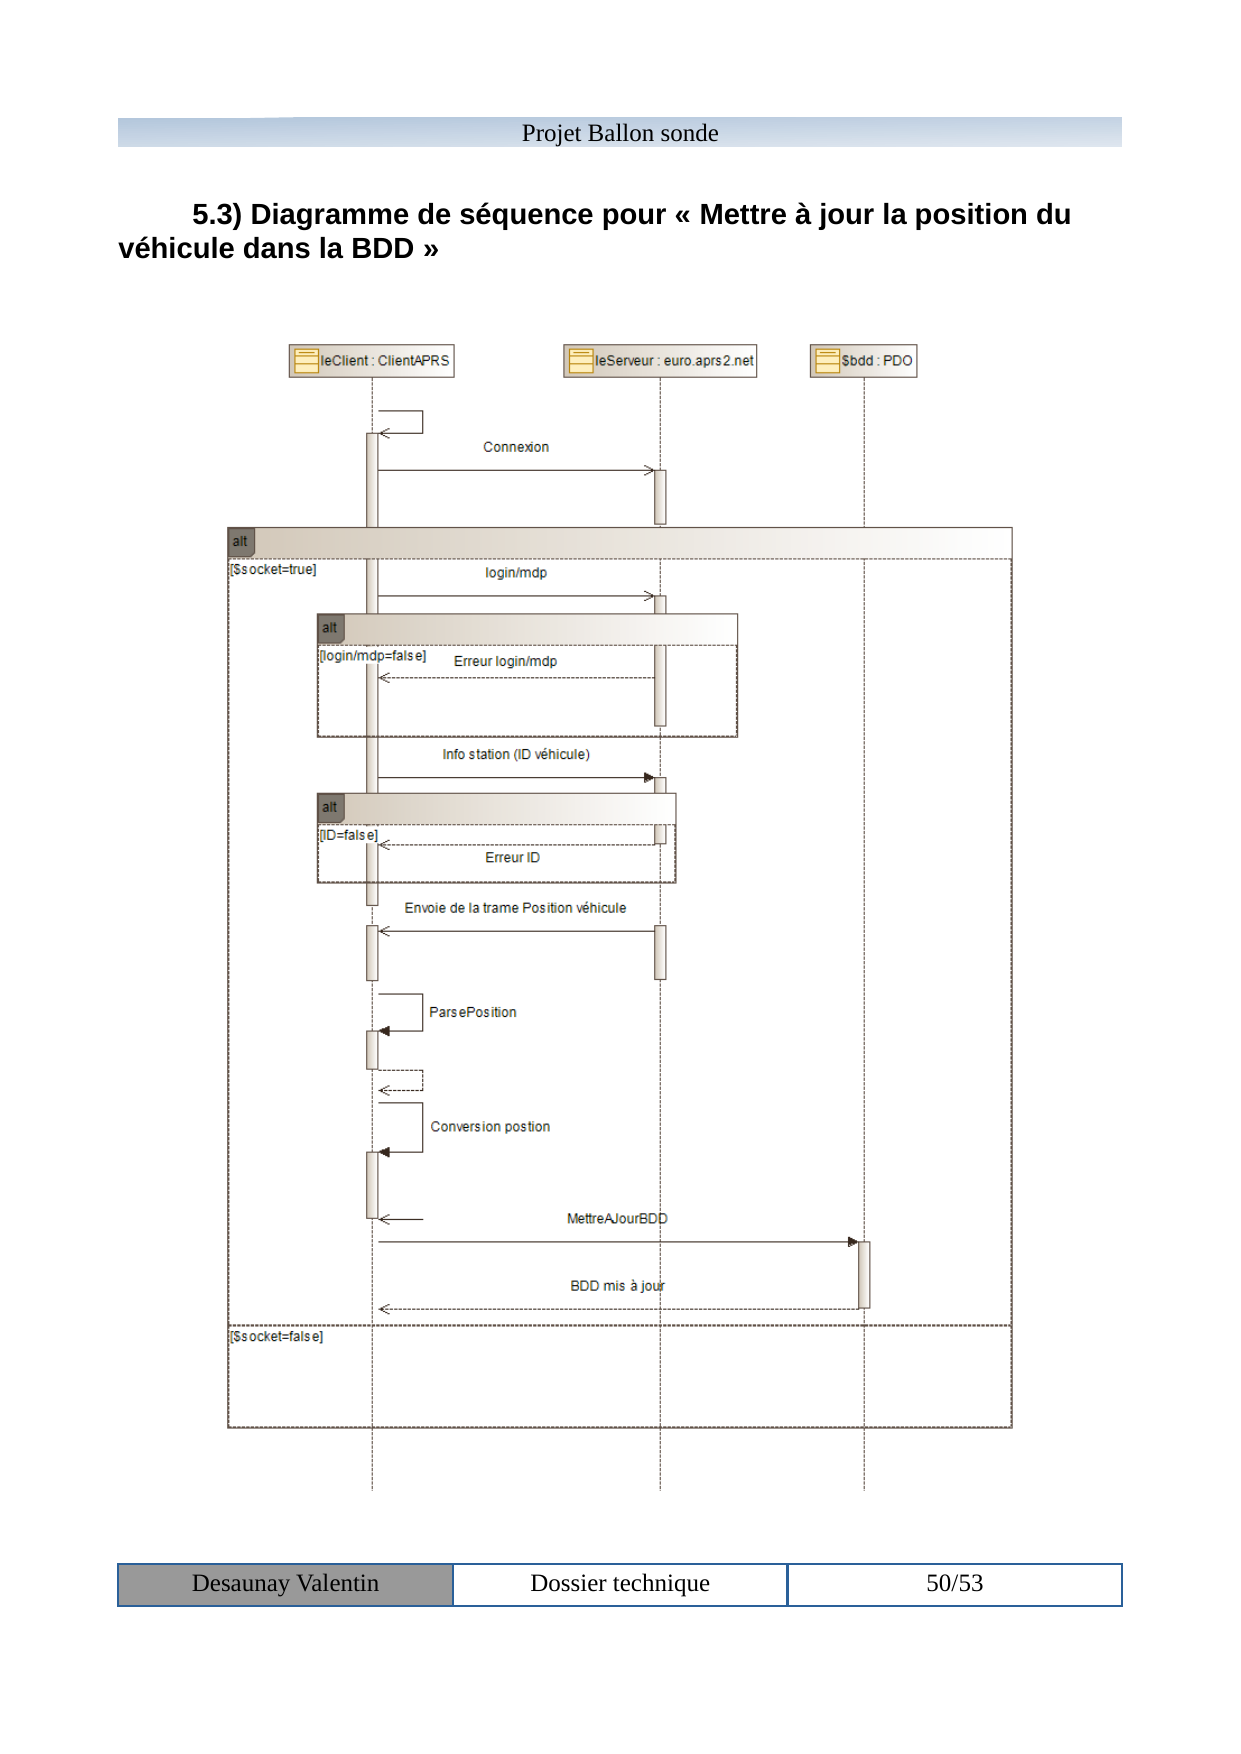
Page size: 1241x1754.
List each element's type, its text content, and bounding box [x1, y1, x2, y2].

subtitle 5.3) Diagramme de séquence pour « Mettre à jour la position du véhicule dans la BDD » [118, 197, 1122, 264]
picture [216, 333, 1024, 1491]
